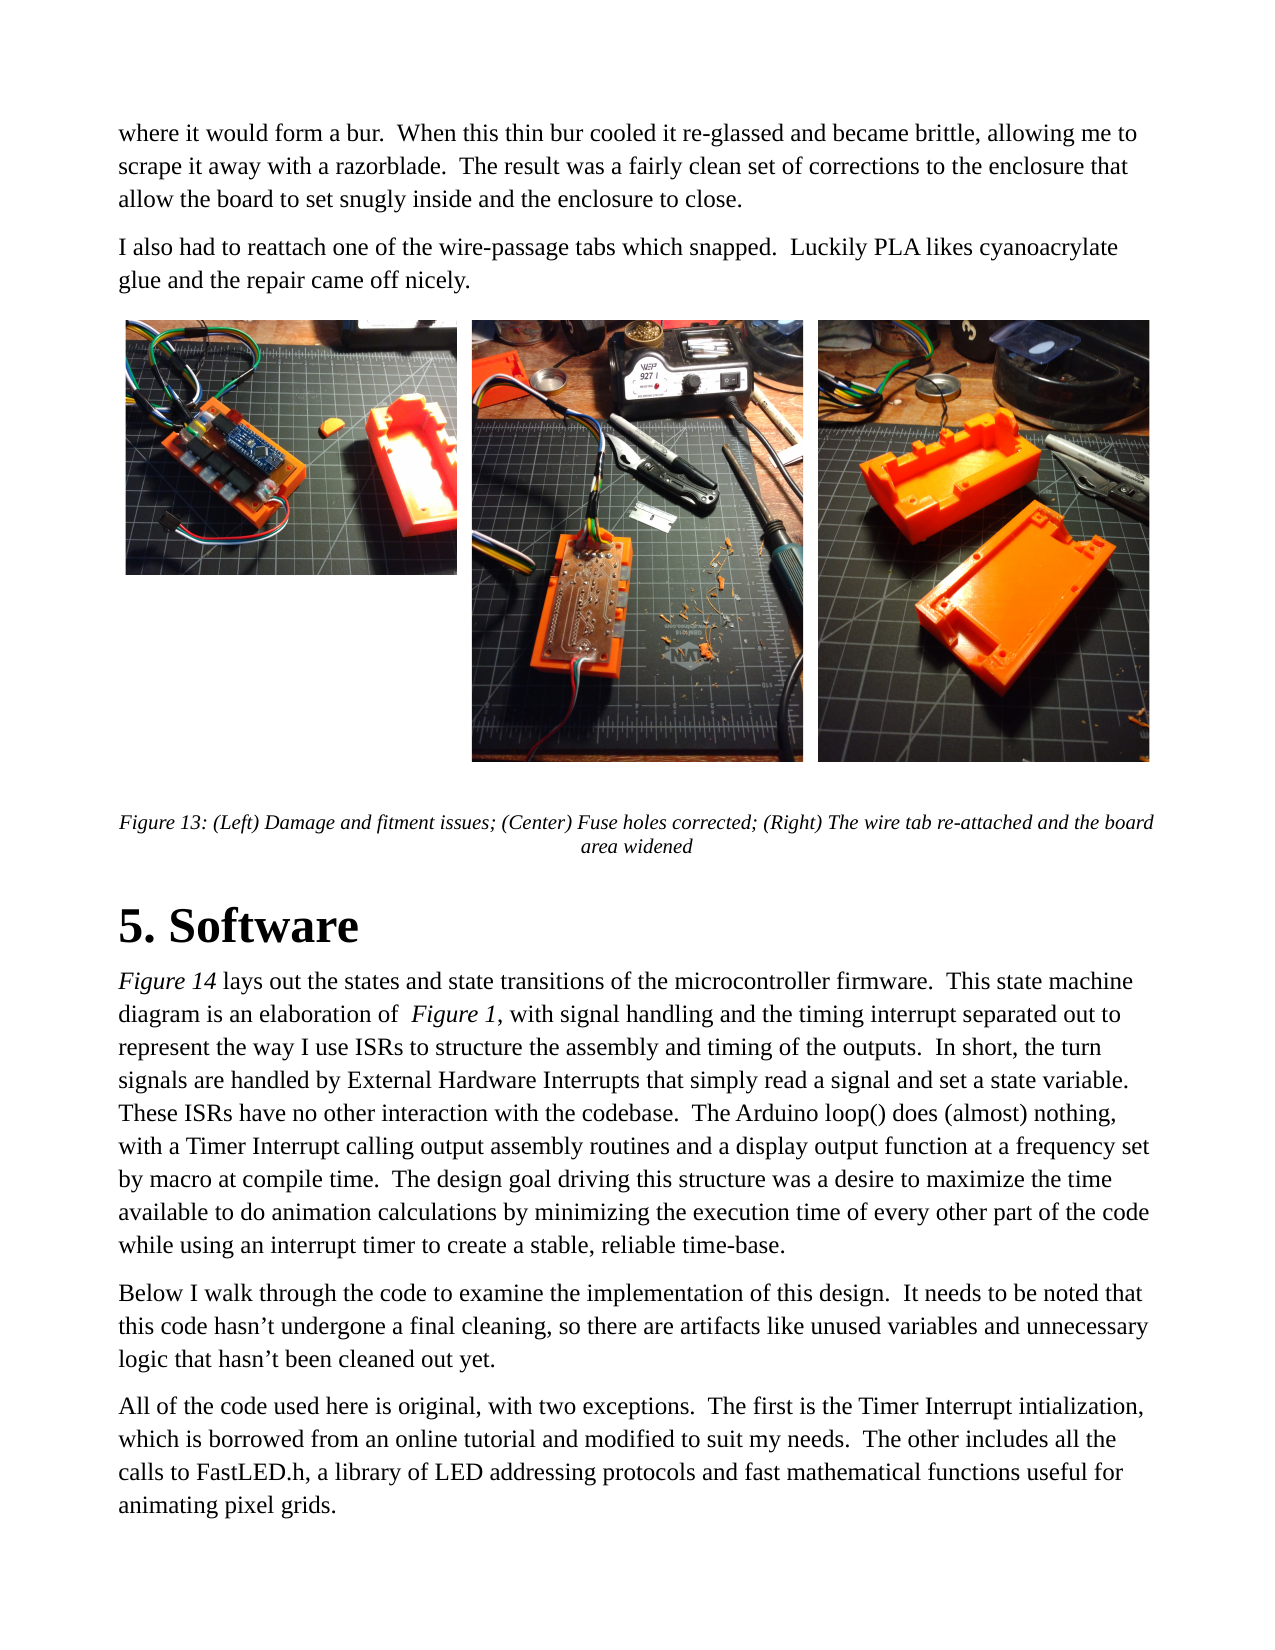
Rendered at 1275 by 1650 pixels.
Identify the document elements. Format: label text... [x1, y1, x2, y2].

subtitle 5. Software [118, 896, 1157, 953]
picture [125, 320, 457, 575]
text Figure 13: (Left) Damage and fitment issues; (Center) Fuse holes corrected; (Right) The wire tab re-attached and the board area widened [118, 810, 1157, 858]
text where it would form a bur. When this thin bur cooled it re-glassed and became brittle, allowing me to scrape it away with a razorblade. The result was a fairly clean set of corrections to the enclosure that allow the board to set snugly inside and the enclosure to close. [118, 118, 1157, 213]
picture [818, 320, 1150, 762]
table_header [464, 313, 811, 798]
text I also had to reattach one of the wire-passage tabs which snapped. Luckily PLA likes cyanoacrylate glue and the repair came off nicely. [118, 232, 1157, 293]
text Below I walk through the code to examine the implementation of this design. It needs to be noted that this code hasn’t undergone a final cleaning, so there are artifacts like unused variables and unnecessary logic that hasn’t been cleaned out yet. [118, 1278, 1157, 1372]
text All of the code used here is original, with two exceptions. The first is the Timer Interrupt intialization, which is borrowed from an online tutorial and modified to suit my needs. The other includes all the calls to FastLED.h, a library of LED addressing protocols and fast mathematical functions useful for animating pixel grids. [118, 1391, 1157, 1519]
table_header [811, 313, 1157, 798]
picture [471, 320, 804, 762]
text Figure 14 lays out the states and state transitions of the microcontroller firmware. This state machine diagram is an elaboration of Figure 1, with signal handling and the timing interrupt separated out to represent the way I use ISRs to structure the assembly and timing of the outputs. In short, the turn signals are handled by External Hardware Interrupts that simply read a signal and set a state variable. These ISRs have no other interaction with the codebase. The Arduino loop() does (almost) nothing, with a Timer Interrupt calling output assembly routines and a display output function at a frequency set by macro at compile time. The design goal driving this structure was a desire to maximize the time available to do animation calculations by minimizing the execution time of every other part of the code while using an interrupt timer to create a stable, reliable time-base. [118, 966, 1157, 1259]
table_header [118, 313, 464, 798]
